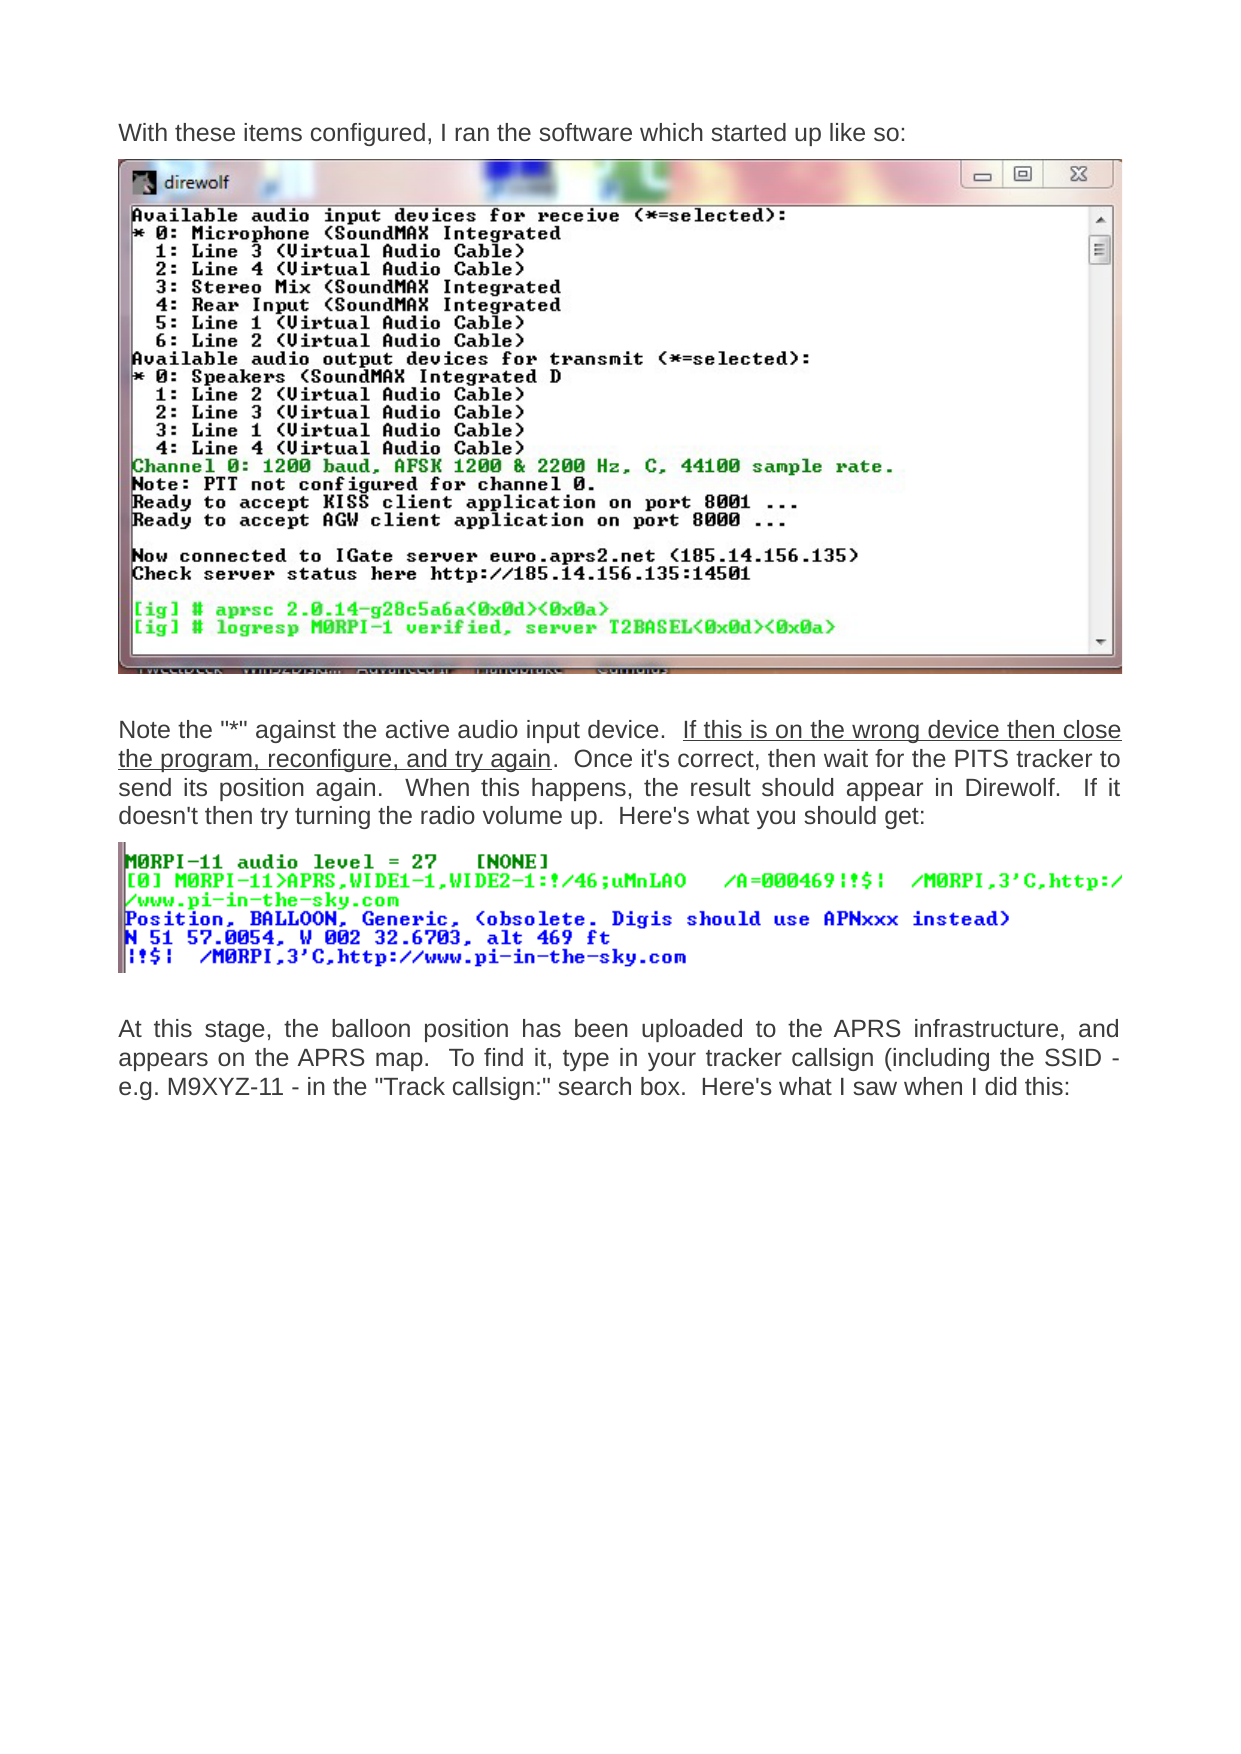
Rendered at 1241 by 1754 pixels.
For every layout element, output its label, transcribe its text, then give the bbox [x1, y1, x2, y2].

text Note the "*" against the active audio input device. If this is on the wrong device then close the program, reconfigure, and try again. Once it's correct, then wait for the PITS tracker to send its position again. When this happens, the result should appear in Direwolf. If it doesn't then try turning the radio volume up. Here's what you should get: [118, 715, 1122, 830]
text With these items configured, I ran the software which started up like so: [118, 118, 1122, 147]
text At this stage, the balloon position has been uploaded to the APRS infrastructure, and appears on the APRS map. To find it, type in your tracker callsign (including the SSID - e.g. M9XYZ-11 - in the "Track callsign:" search box. Here's what I saw when I did this: [118, 1014, 1122, 1100]
